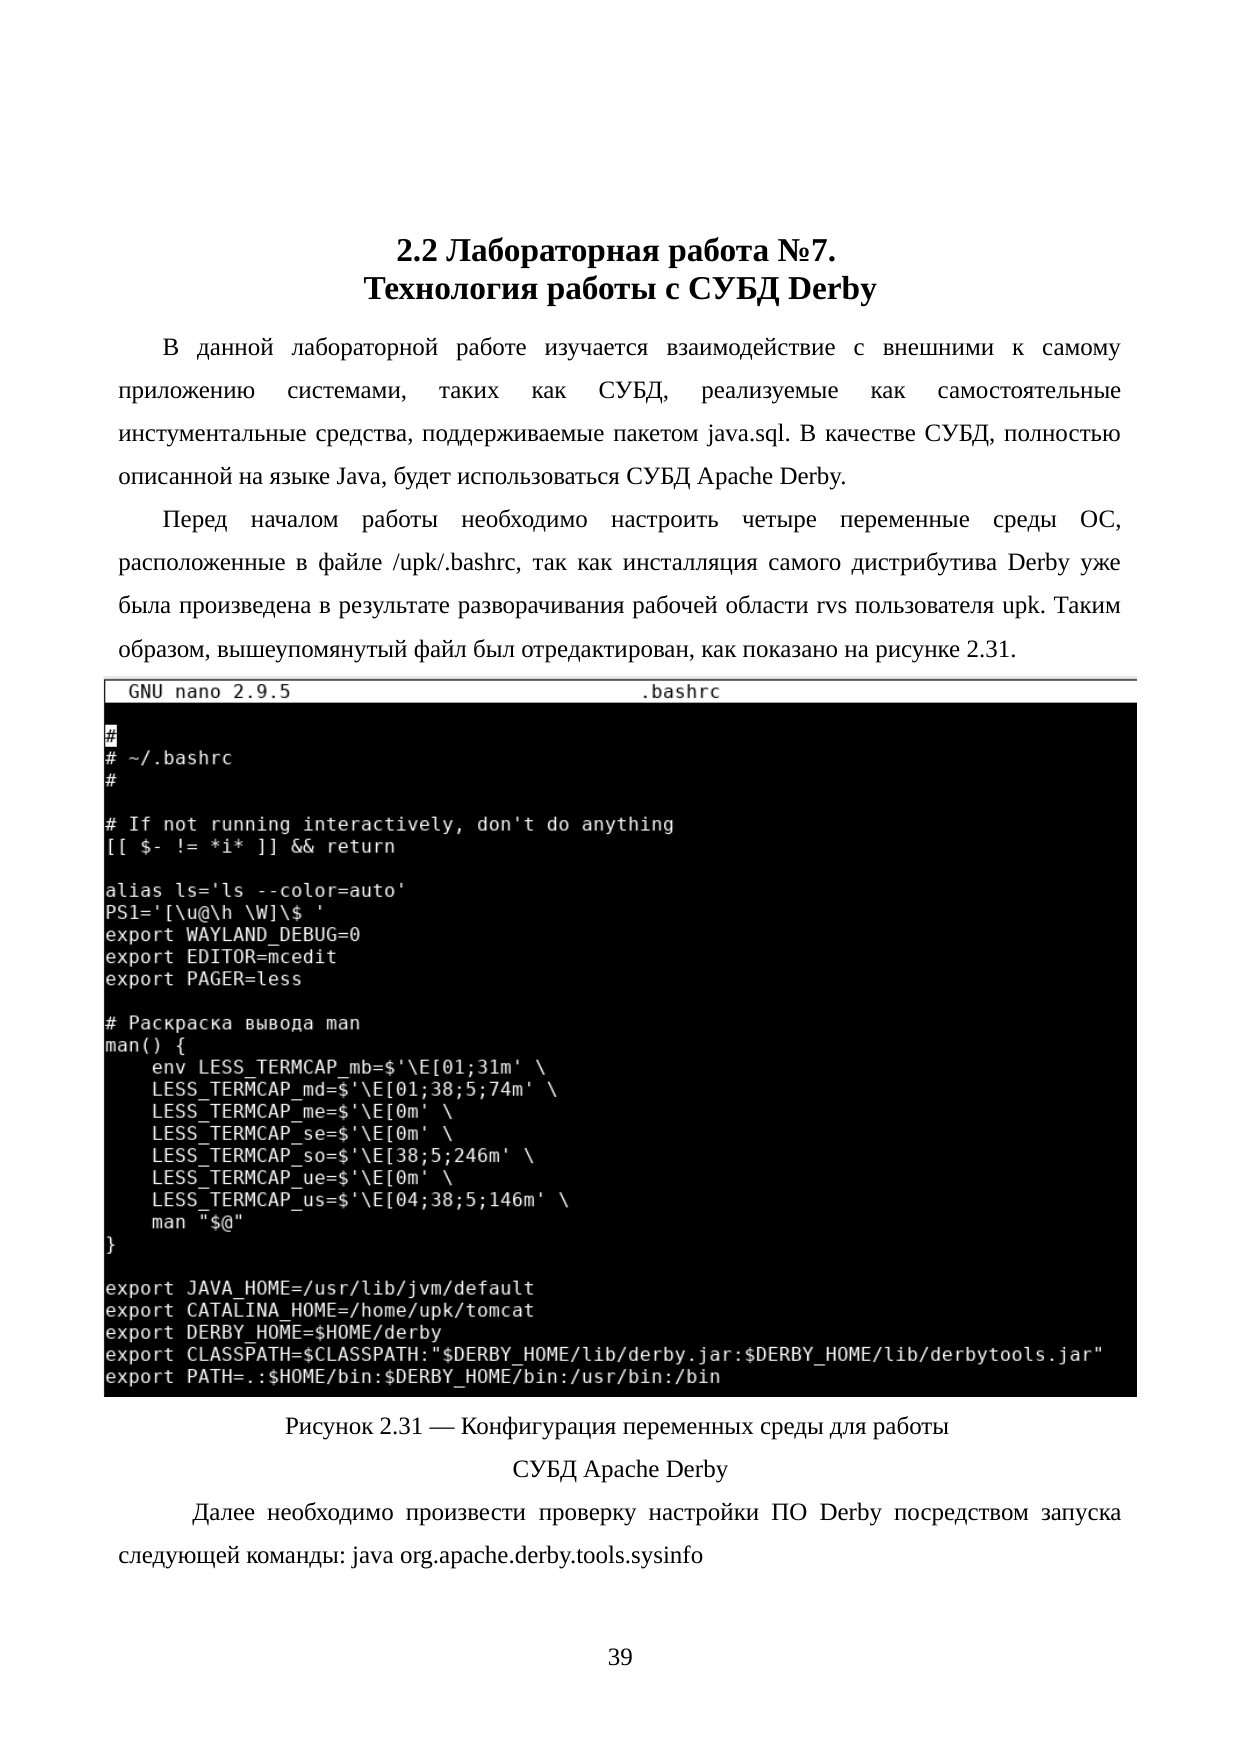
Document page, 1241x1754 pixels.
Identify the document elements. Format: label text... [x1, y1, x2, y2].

picture [103, 676, 1137, 1397]
subtitle 2.2 Лабораторная работа №7. Технология работы с СУБД Derby [118, 230, 1122, 307]
text Далее необходимо произвести проверку настройки ПО Derby посредством запуска следующей команды: java org.apache.derby.tools.sysinfo [118, 1497, 1122, 1569]
text Рисунок 2.31 — Конфигурация переменных среды для работы СУБД Apache Derby [118, 1397, 1122, 1483]
text В данной лабораторной работе изучается взаимодействие с внешними к самому приложению системами, таких как СУБД, реализуемые как самостоятельные инстументальные средства, поддерживаемые пакетом java.sql. В качестве СУБД, полностью описанной на языке Java, будет использоваться СУБД Apache Derby. [118, 332, 1122, 490]
text Перед началом работы необходимо настроить четыре переменные среды ОС, расположенные в файле /upk/.bashrc, так как инсталляция самого дистрибутива Derby уже была произведена в результате разворачивания рабочей области rvs пользователя upk. Таким образом, вышеупомянутый файл был отредактирован, как показано на рисунке 2.31. [118, 504, 1122, 662]
